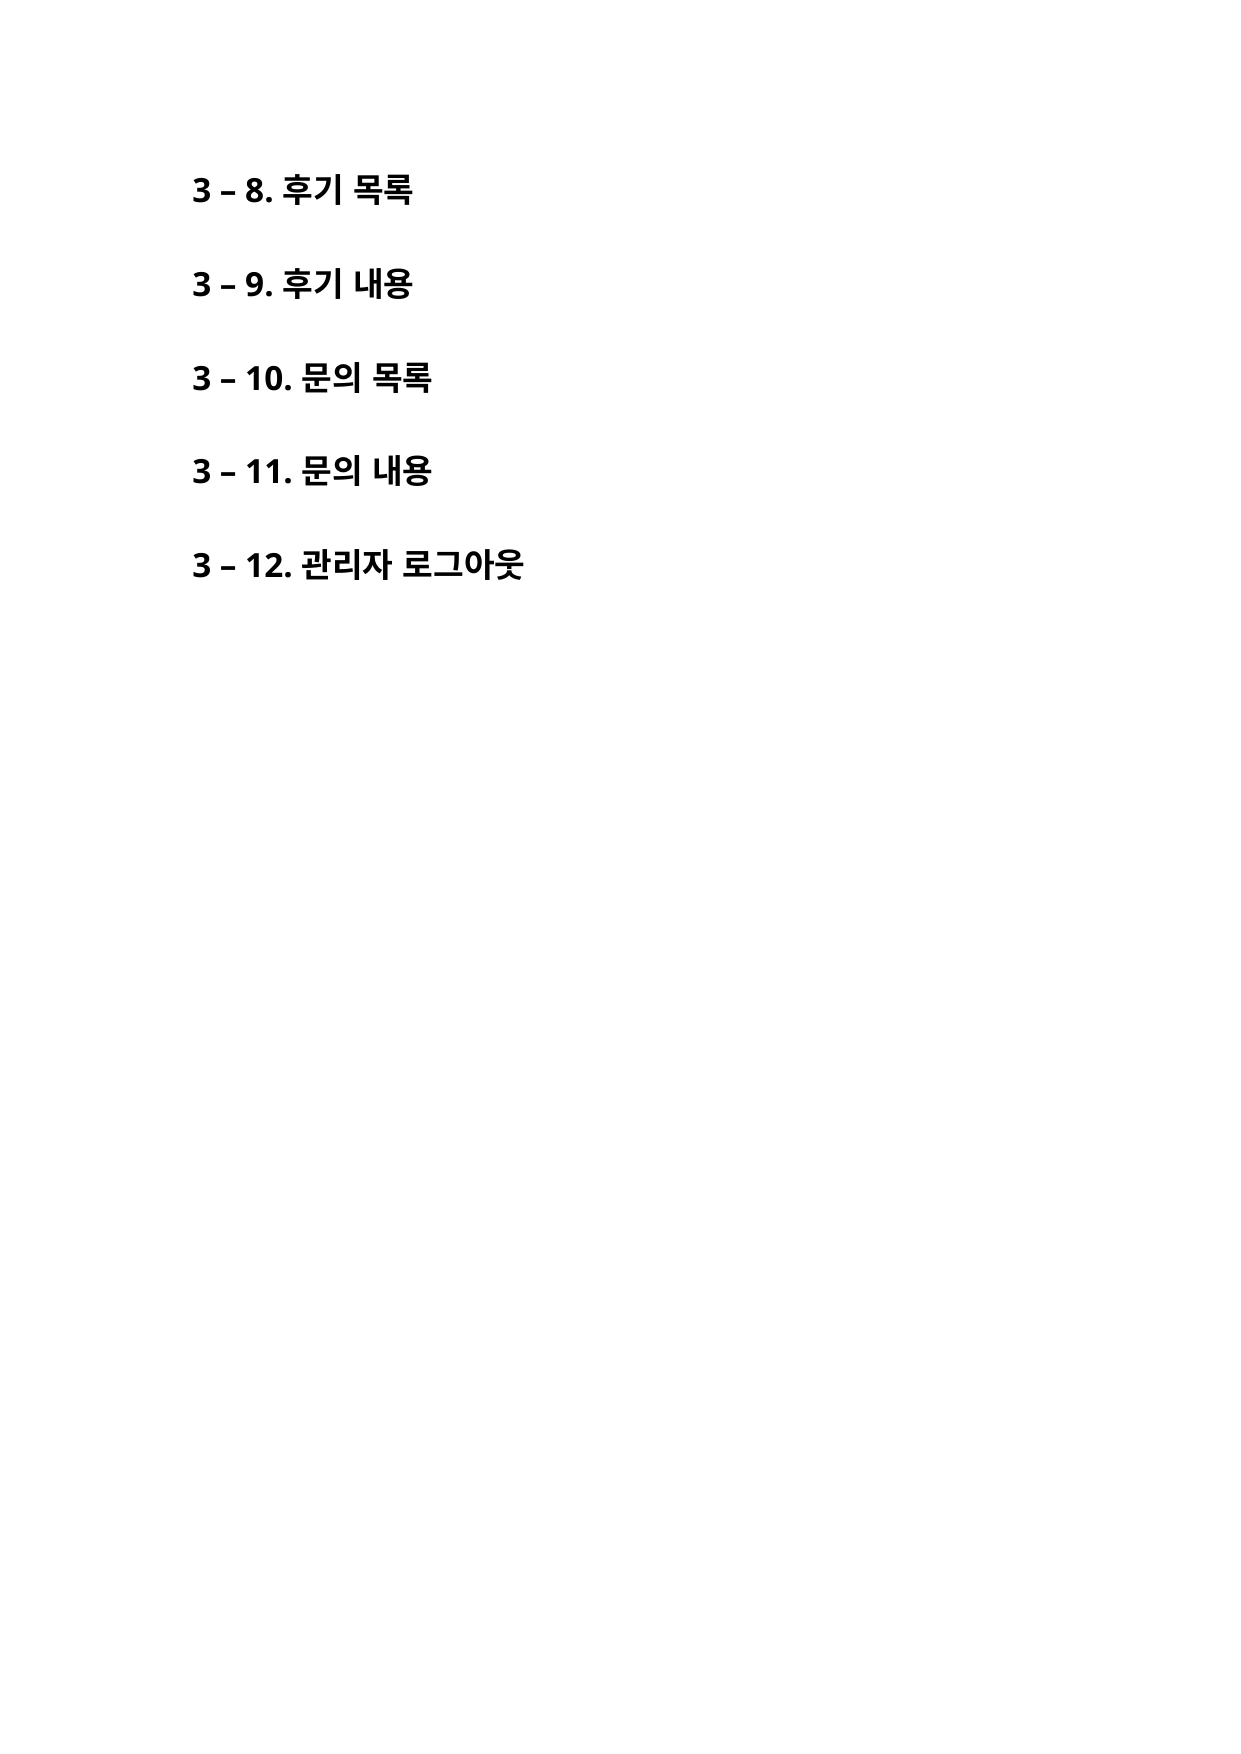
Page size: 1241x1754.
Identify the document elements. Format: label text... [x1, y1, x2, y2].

text 3 – 8. 후기 목록 [118, 163, 1122, 212]
text 3 – 10. 문의 목록 [118, 351, 1122, 400]
text 3 – 9. 후기 내용 [118, 257, 1122, 306]
text 3 – 11. 문의 내용 [118, 445, 1122, 493]
text 3 – 12. 관리자 로그아웃 [118, 539, 1122, 587]
